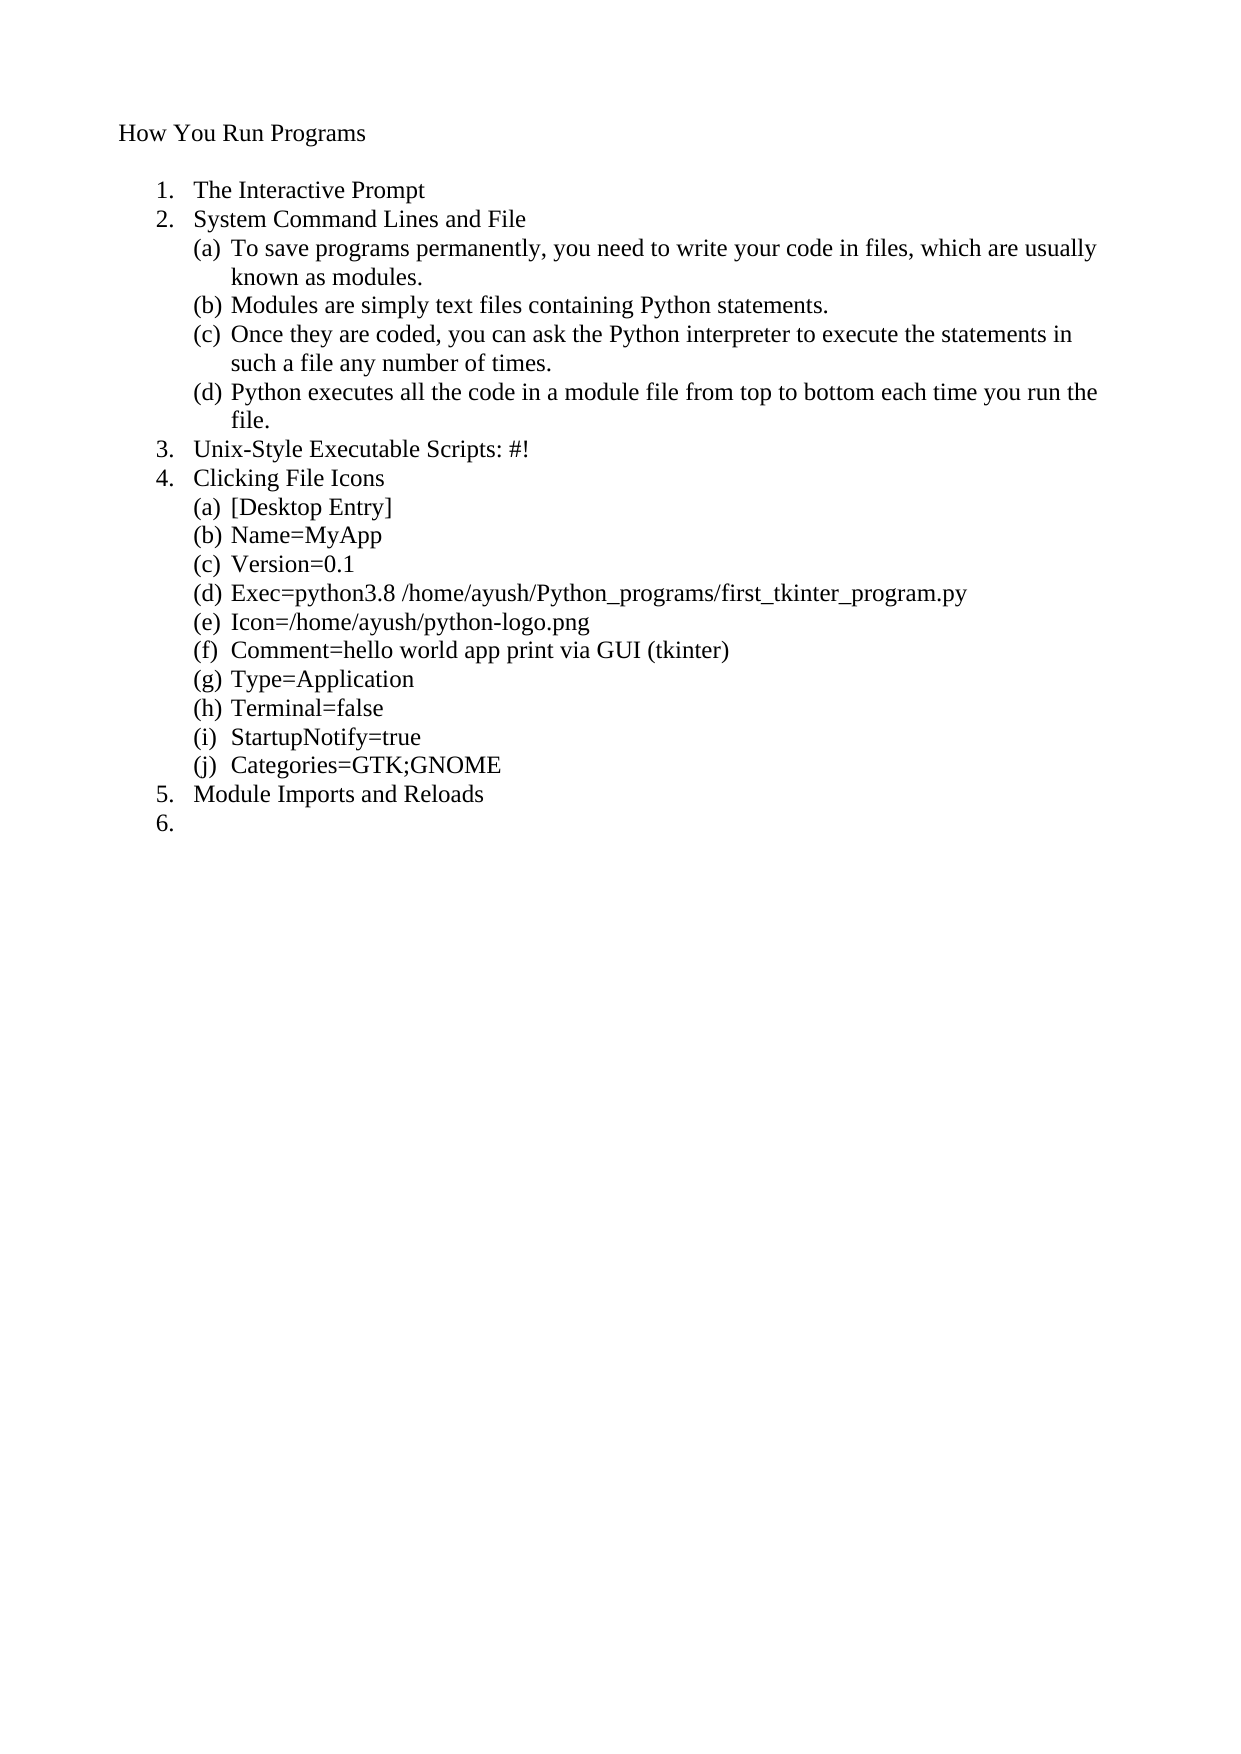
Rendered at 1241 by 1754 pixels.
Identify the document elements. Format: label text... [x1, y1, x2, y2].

list Comment=hello world app print via GUI (tkinter) [193, 636, 1122, 664]
list Module Imports and Reloads [156, 779, 1122, 808]
list Clicking File Icons [156, 463, 1122, 492]
list To save programs permanently, you need to write your code in files, which are usually known as modules. [193, 233, 1122, 291]
list Icon=/home/ayush/python-logo.png [193, 607, 1122, 636]
list System Command Lines and File [156, 204, 1122, 233]
list Once they are coded, you can ask the Python interpreter to execute the statements in such a file any number of times. [193, 319, 1122, 377]
list Name=MyApp [193, 521, 1122, 549]
list The Interactive Prompt [156, 176, 1122, 204]
list Categories=GTK;GNOME [193, 751, 1122, 779]
list Python executes all the code in a module file from top to bottom each time you run the file. [193, 377, 1122, 434]
list Version=0.1 [193, 549, 1122, 578]
list Exec=python3.8 /home/ayush/Python_programs/first_tkinter_program.py [193, 578, 1122, 607]
list Modules are simply text files containing Python statements. [193, 291, 1122, 319]
list Type=Application [193, 664, 1122, 693]
text How You Run Programs [118, 118, 1122, 147]
list Terminal=false [193, 693, 1122, 722]
list [Desktop Entry] [193, 492, 1122, 521]
list Unix-Style Executable Scripts: #! [156, 434, 1122, 463]
list StartupNotify=true [193, 722, 1122, 751]
